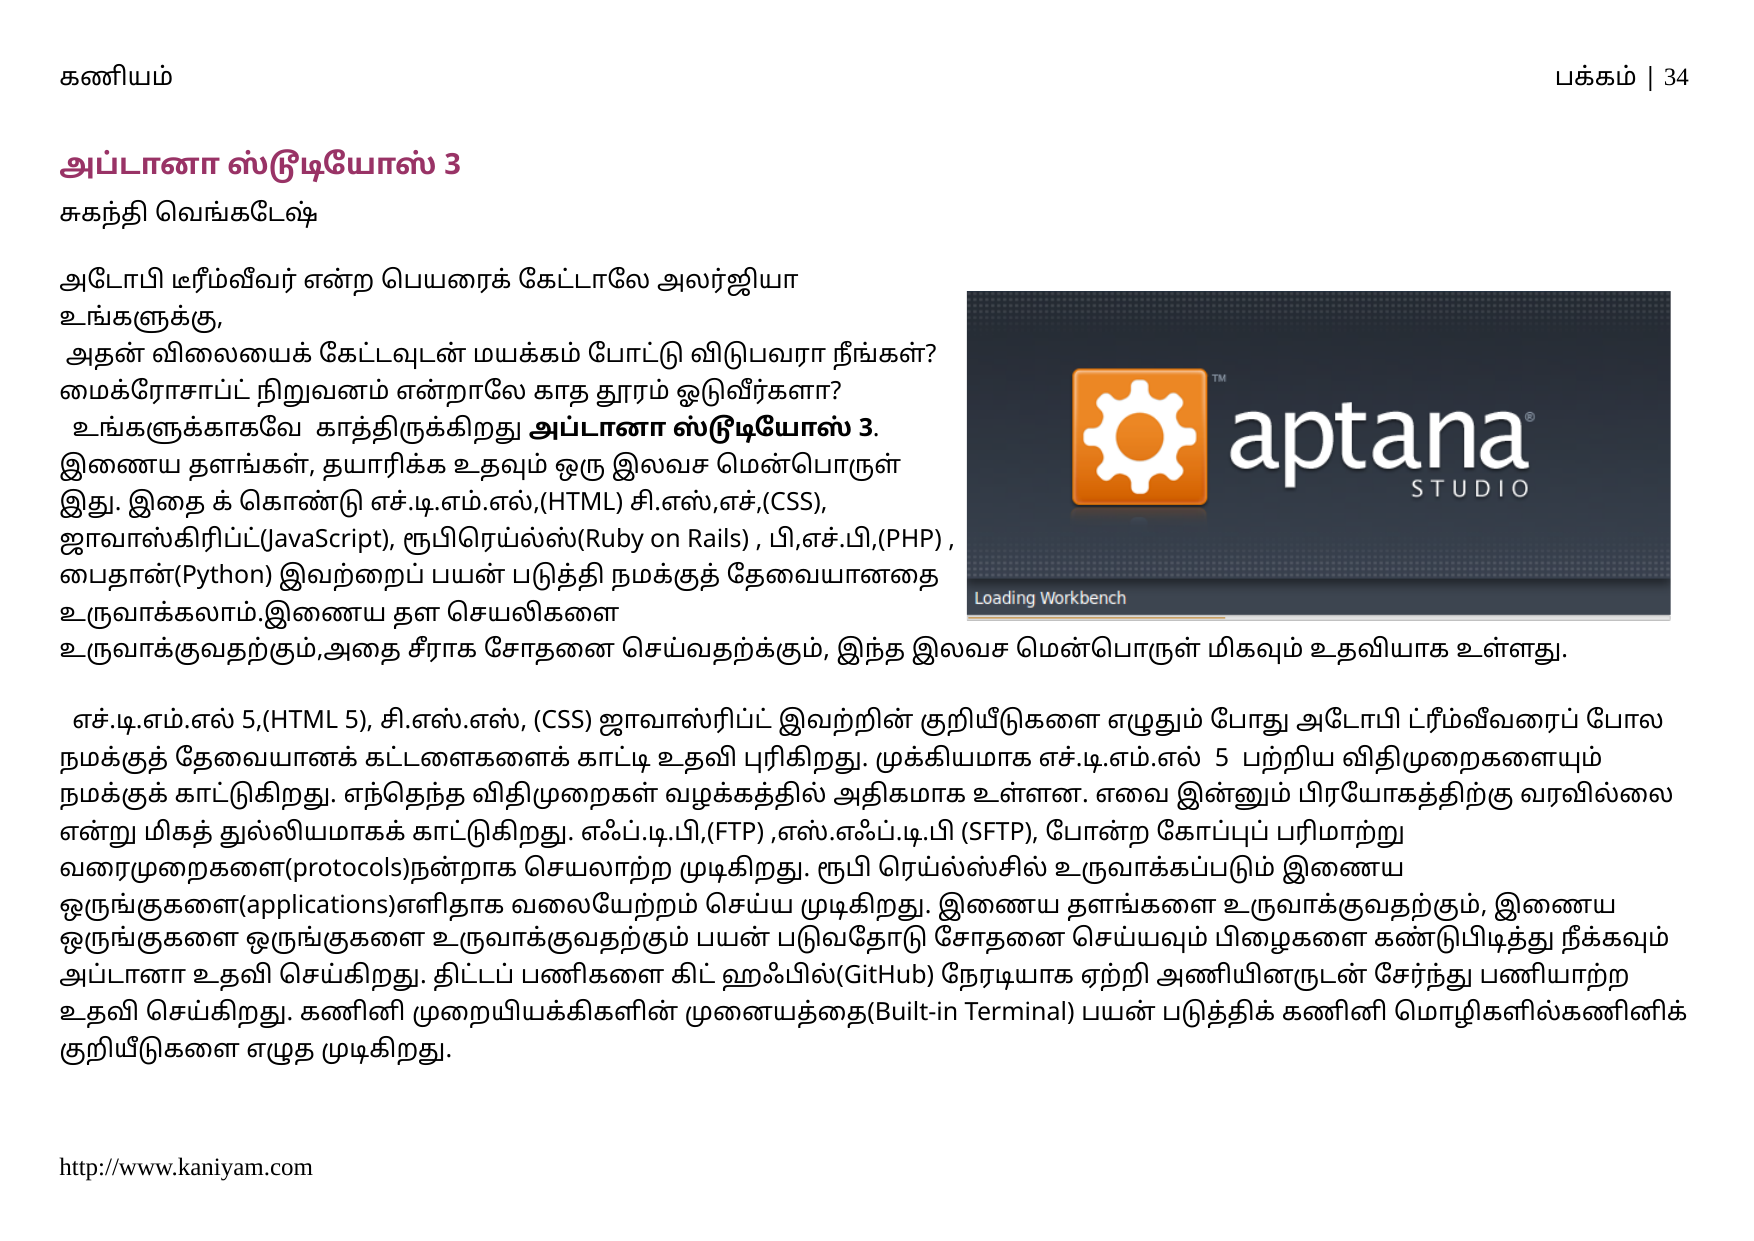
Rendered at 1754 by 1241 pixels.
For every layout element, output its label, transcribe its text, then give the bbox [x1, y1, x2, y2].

text அதன் விலையைக் கேட்டவுடன் மயக்கம் போட்டு விடுபவரா நீங்கள்? மைக்ரோசாப்ட் நிறுவனம் என்றாலே காத தூரம் ஓடுவீர்களா? [59, 335, 966, 409]
subtitle அப்டானா ஸ்டூடியோஸ் 3 [59, 143, 1695, 187]
picture [966, 291, 1671, 621]
text உங்களுக்காகவே காத்திருக்கிறது அப்டானா ஸ்டூடியோஸ் 3. இணைய தளங்கள், தயாரிக்க உதவும் ஒரு இலவச மென்பொருள் இது. இதை க் கொண்டு எச்.டி.எம்.எல்,(HTML) சி.எஸ்,எச்,(CSS), ஜாவாஸ்கிரிப்ட்(JavaScript), ரூபிரெய்ல்ஸ்(Ruby on Rails) , பி,எச்.பி,(PHP) , பைதான்(Python) இவற்றைப் பயன் படுத்தி நமக்குத் தேவையானதை உருவாக்கலாம்.இணைய தள செயலிகளை உருவாக்குவதற்கும்,அதை சீராக சோதனை செய்வதற்க்கும், இந்த இலவச மென்பொருள் மிகவும் உதவியாக உள்ளது. [59, 409, 1695, 668]
text சுகந்தி வெங்கடேஷ் [59, 199, 1695, 232]
text எச்.டி.எம்.எல் 5,(HTML 5), சி.எஸ்.எஸ், (CSS) ஜாவாஸ்ரிப்ட் இவற்றின் குறியீடுகளை எழுதும் போது அடோபி ட்ரீம்வீவரைப் போல நமக்குத் தேவையானக் கட்டளைகளைக் காட்டி உதவி புரிகிறது. முக்கியமாக எச்.டி.எம்.எல் 5 பற்றிய விதிமுறைகளையும் நமக்குக் காட்டுகிறது. எந்தெந்த விதிமுறைகள் வழக்கத்தில் அதிகமாக உள்ளன. எவை இன்னும் பிரயோகத்திற்கு வரவில்லை என்று மிகத் துல்லியமாகக் காட்டுகிறது. எஃப்.டி.பி,(FTP) ,எஸ்.எஃப்.டி.பி (SFTP), போன்ற கோப்புப் பரிமாற்று வரைமுறைகளை(protocols)நன்றாக செயலாற்ற முடிகிறது. ரூபி ரெய்ல்ஸ்சில் உருவாக்கப்படும் இணைய ஒருங்குகளை(applications)எளிதாக வலையேற்றம் செய்ய முடிகிறது. இணைய தளங்களை உருவாக்குவதற்கும், இணைய ஒருங்குகளை ஒருங்குகளை உருவாக்குவதற்கும் பயன் படுவதோடு சோதனை செய்யவும் பிழைகளை கண்டுபிடித்து நீக்கவும் அப்டானா உதவி செய்கிறது. திட்டப் பணிகளை கிட் ஹஃபில்(GitHub) நேரடியாக ஏற்றி அணியினருடன் சேர்ந்து பணியாற்ற உதவி செய்கிறது. கணினி முறையியக்கிகளின் முனையத்தை(Built-in Terminal) பயன் படுத்திக் கணினி மொழிகளில்கணினிக் குறியீடுகளை எழுத முடிகிறது. [59, 702, 1695, 1068]
text அடோபி டீரீம்வீவர் என்ற பெயரைக் கேட்டாலே அலர்ஜியா உங்களுக்கு, [59, 266, 1695, 335]
